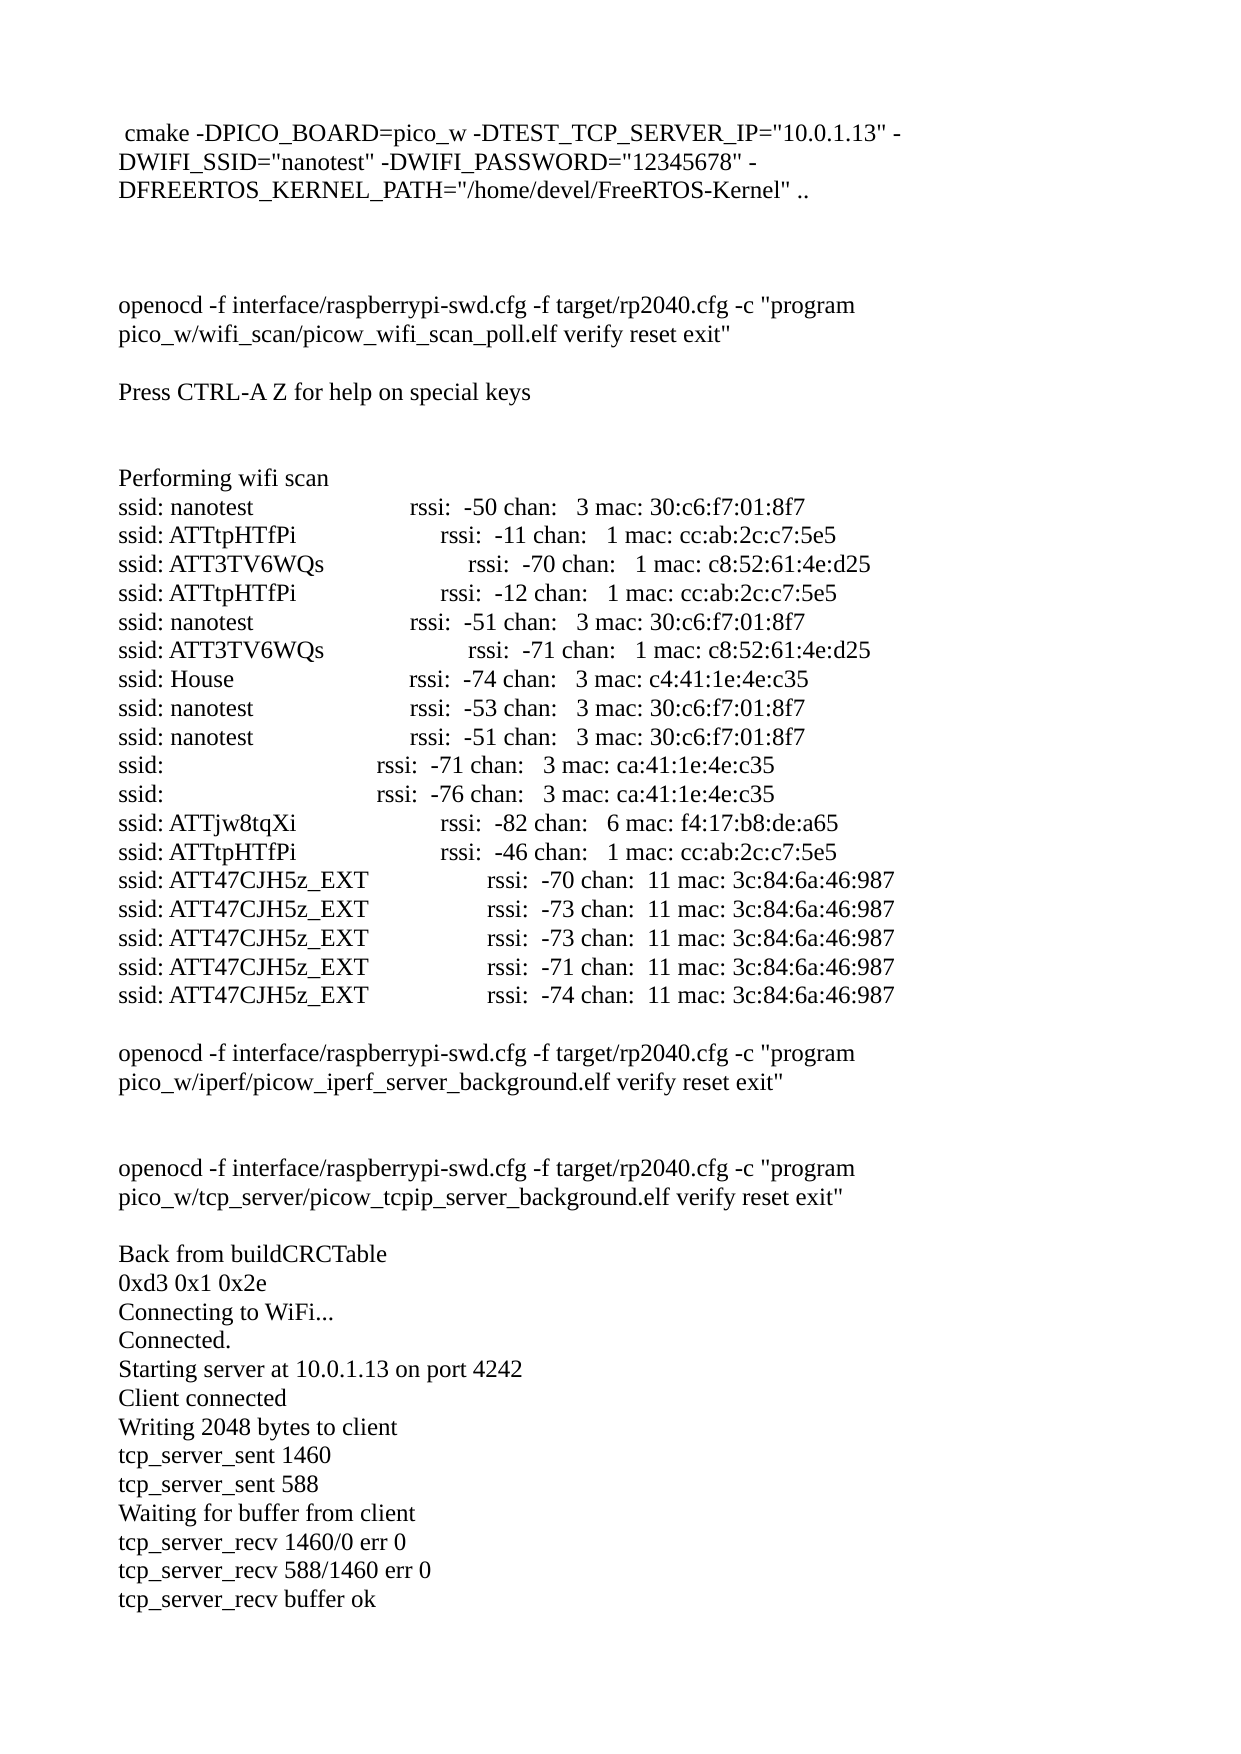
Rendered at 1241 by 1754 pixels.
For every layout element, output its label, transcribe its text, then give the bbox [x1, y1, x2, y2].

text cmake -DPICO_BOARD=pico_w -DTEST_TCP_SERVER_IP="10.0.1.13" -DWIFI_SSID="nanotest" -DWIFI_PASSWORD="12345678" -DFREERTOS_KERNEL_PATH="/home/devel/FreeRTOS-Kernel" .. [118, 118, 1122, 204]
text Waiting for buffer from client [118, 1498, 1122, 1527]
text Starting server at 10.0.1.13 on port 4242 [118, 1354, 1122, 1383]
text ssid: ATTtpHTfPi rssi: -12 chan: 1 mac: cc:ab:2c:c7:5e5 [118, 578, 1122, 607]
text ssid: House rssi: -74 chan: 3 mac: c4:41:1e:4e:c35 [118, 664, 1122, 693]
text Performing wifi scan [118, 463, 1122, 492]
text Connected. [118, 1326, 1122, 1354]
text ssid: ATT47CJH5z_EXT rssi: -73 chan: 11 mac: 3c:84:6a:46:987 [118, 894, 1122, 923]
text Client connected [118, 1383, 1122, 1412]
text ssid: ATT47CJH5z_EXT rssi: -70 chan: 11 mac: 3c:84:6a:46:987 [118, 866, 1122, 894]
text Writing 2048 bytes to client [118, 1412, 1122, 1441]
text ssid: nanotest rssi: -51 chan: 3 mac: 30:c6:f7:01:8f7 [118, 607, 1122, 636]
text ssid: ATT47CJH5z_EXT rssi: -71 chan: 11 mac: 3c:84:6a:46:987 [118, 952, 1122, 981]
text tcp_server_sent 588 [118, 1469, 1122, 1498]
text tcp_server_recv 1460/0 err 0 [118, 1527, 1122, 1556]
text openocd -f interface/raspberrypi-swd.cfg -f target/rp2040.cfg -c "program pico_w/wifi_scan/picow_wifi_scan_poll.elf verify reset exit" [118, 291, 1122, 348]
text tcp_server_recv 588/1460 err 0 [118, 1556, 1122, 1584]
text openocd -f interface/raspberrypi-swd.cfg -f target/rp2040.cfg -c "program pico_w/tcp_server/picow_tcpip_server_background.elf verify reset exit" [118, 1153, 1122, 1211]
text Connecting to WiFi... [118, 1297, 1122, 1326]
text tcp_server_sent 1460 [118, 1441, 1122, 1469]
text Back from buildCRCTable [118, 1239, 1122, 1268]
text Press CTRL-A Z for help on special keys [118, 377, 1122, 406]
text 0xd3 0x1 0x2e [118, 1268, 1122, 1297]
text ssid: ATTtpHTfPi rssi: -46 chan: 1 mac: cc:ab:2c:c7:5e5 [118, 837, 1122, 866]
text ssid: nanotest rssi: -51 chan: 3 mac: 30:c6:f7:01:8f7 [118, 722, 1122, 751]
text ssid: ATT3TV6WQs rssi: -71 chan: 1 mac: c8:52:61:4e:d25 [118, 636, 1122, 664]
text ssid: nanotest rssi: -53 chan: 3 mac: 30:c6:f7:01:8f7 [118, 693, 1122, 722]
text openocd -f interface/raspberrypi-swd.cfg -f target/rp2040.cfg -c "program pico_w/iperf/picow_iperf_server_background.elf verify reset exit" [118, 1038, 1122, 1096]
text ssid: rssi: -71 chan: 3 mac: ca:41:1e:4e:c35 [118, 751, 1122, 779]
text ssid: rssi: -76 chan: 3 mac: ca:41:1e:4e:c35 [118, 779, 1122, 808]
text ssid: ATTjw8tqXi rssi: -82 chan: 6 mac: f4:17:b8:de:a65 [118, 808, 1122, 837]
text ssid: ATT3TV6WQs rssi: -70 chan: 1 mac: c8:52:61:4e:d25 [118, 549, 1122, 578]
text ssid: nanotest rssi: -50 chan: 3 mac: 30:c6:f7:01:8f7 [118, 492, 1122, 521]
text tcp_server_recv buffer ok [118, 1584, 1122, 1613]
text ssid: ATT47CJH5z_EXT rssi: -74 chan: 11 mac: 3c:84:6a:46:987 [118, 981, 1122, 1009]
text ssid: ATT47CJH5z_EXT rssi: -73 chan: 11 mac: 3c:84:6a:46:987 [118, 923, 1122, 952]
text ssid: ATTtpHTfPi rssi: -11 chan: 1 mac: cc:ab:2c:c7:5e5 [118, 521, 1122, 549]
